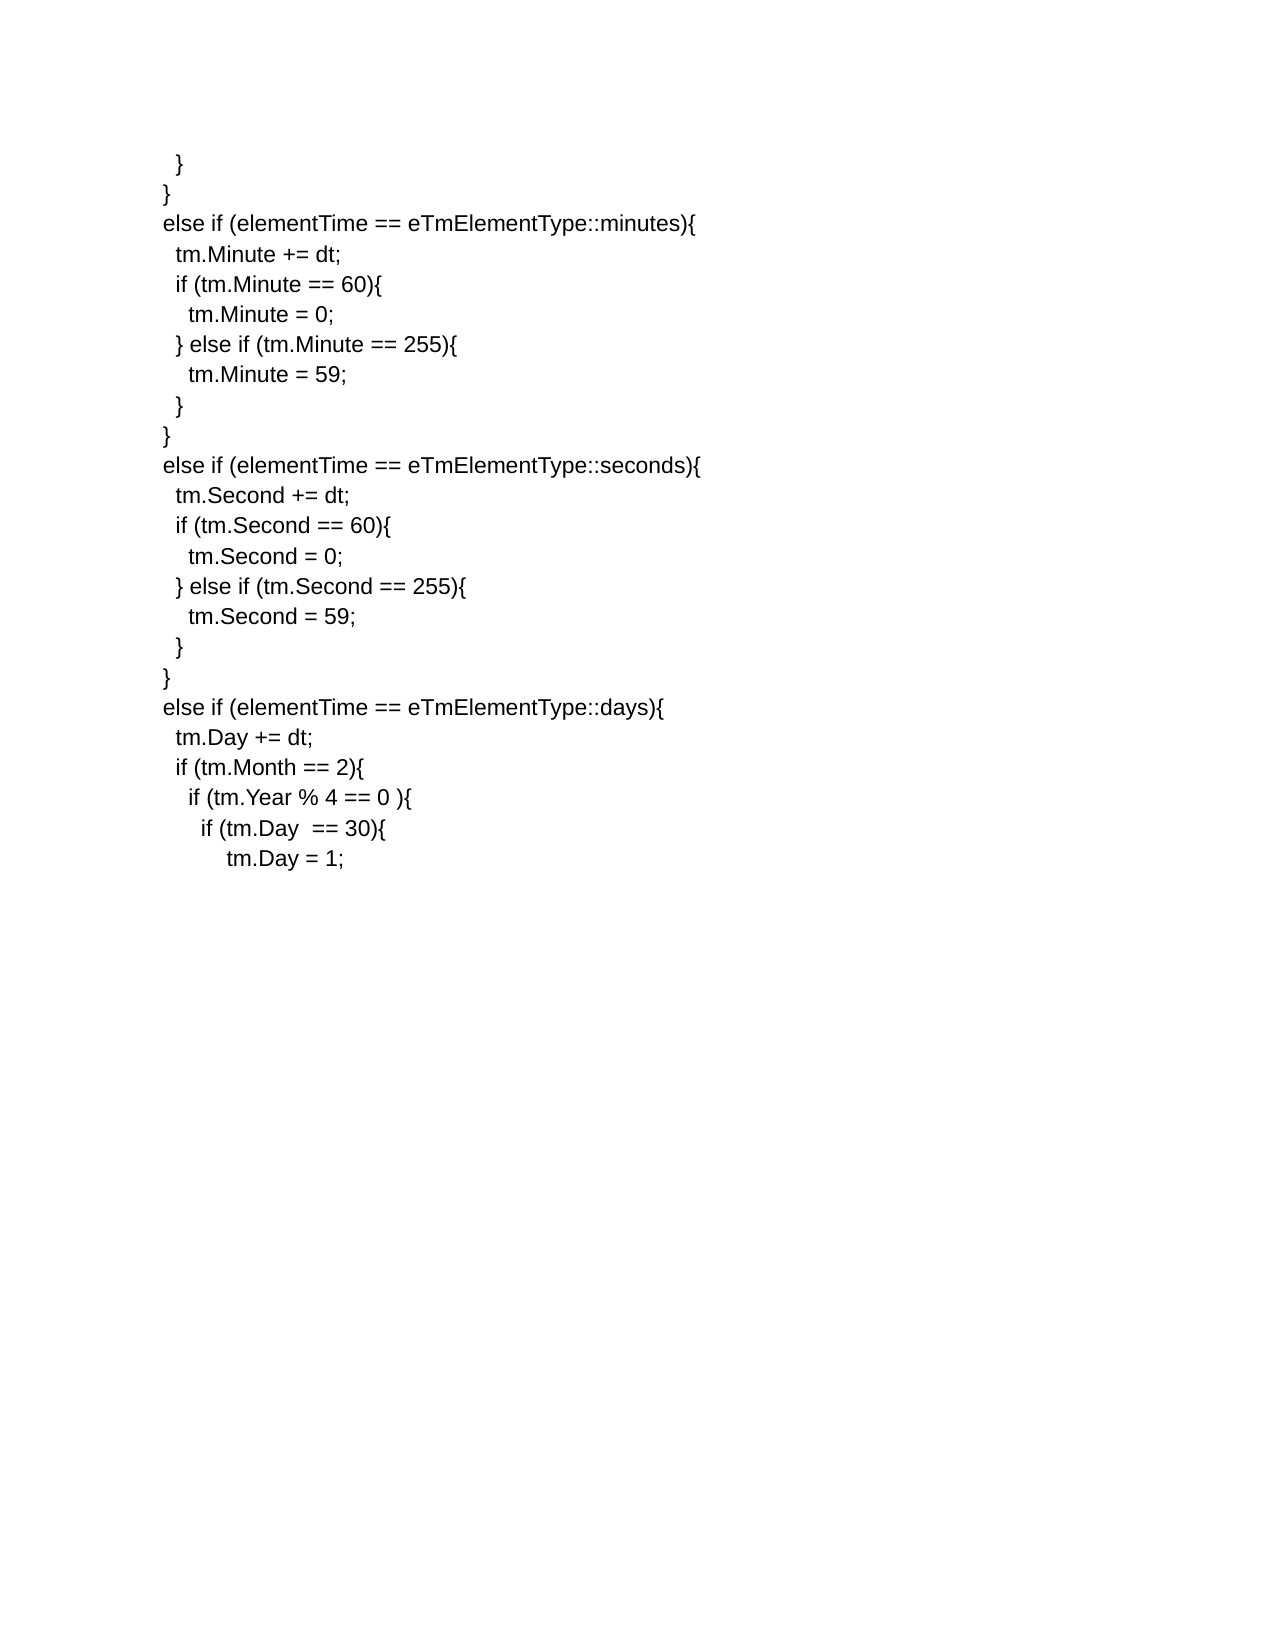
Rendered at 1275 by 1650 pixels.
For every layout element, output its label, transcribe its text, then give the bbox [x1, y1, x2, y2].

text } [150, 663, 1125, 690]
text if (tm.Second == 60){ [150, 512, 1125, 539]
text } [150, 392, 1125, 418]
text tm.Day += dt; [150, 724, 1125, 750]
text else if (elementTime == eTmElementType::minutes){ [150, 210, 1125, 237]
text tm.Minute = 0; [150, 301, 1125, 327]
text if (tm.Year % 4 == 0 ){ [150, 784, 1125, 811]
text else if (elementTime == eTmElementType::days){ [150, 694, 1125, 720]
text tm.Second += dt; [150, 482, 1125, 509]
text if (tm.Month == 2){ [150, 754, 1125, 781]
text } [150, 633, 1125, 660]
text tm.Minute = 59; [150, 361, 1125, 388]
text } else if (tm.Second == 255){ [150, 573, 1125, 599]
text } [150, 180, 1125, 207]
text } [150, 150, 1125, 176]
text } [150, 422, 1125, 448]
text tm.Minute += dt; [150, 241, 1125, 267]
text tm.Second = 59; [150, 603, 1125, 629]
text } else if (tm.Minute == 255){ [150, 331, 1125, 358]
text else if (elementTime == eTmElementType::seconds){ [150, 452, 1125, 478]
text tm.Second = 0; [150, 543, 1125, 569]
text if (tm.Day == 30){ [150, 814, 1125, 841]
text tm.Day = 1; [150, 845, 1125, 871]
text if (tm.Minute == 60){ [150, 271, 1125, 297]
